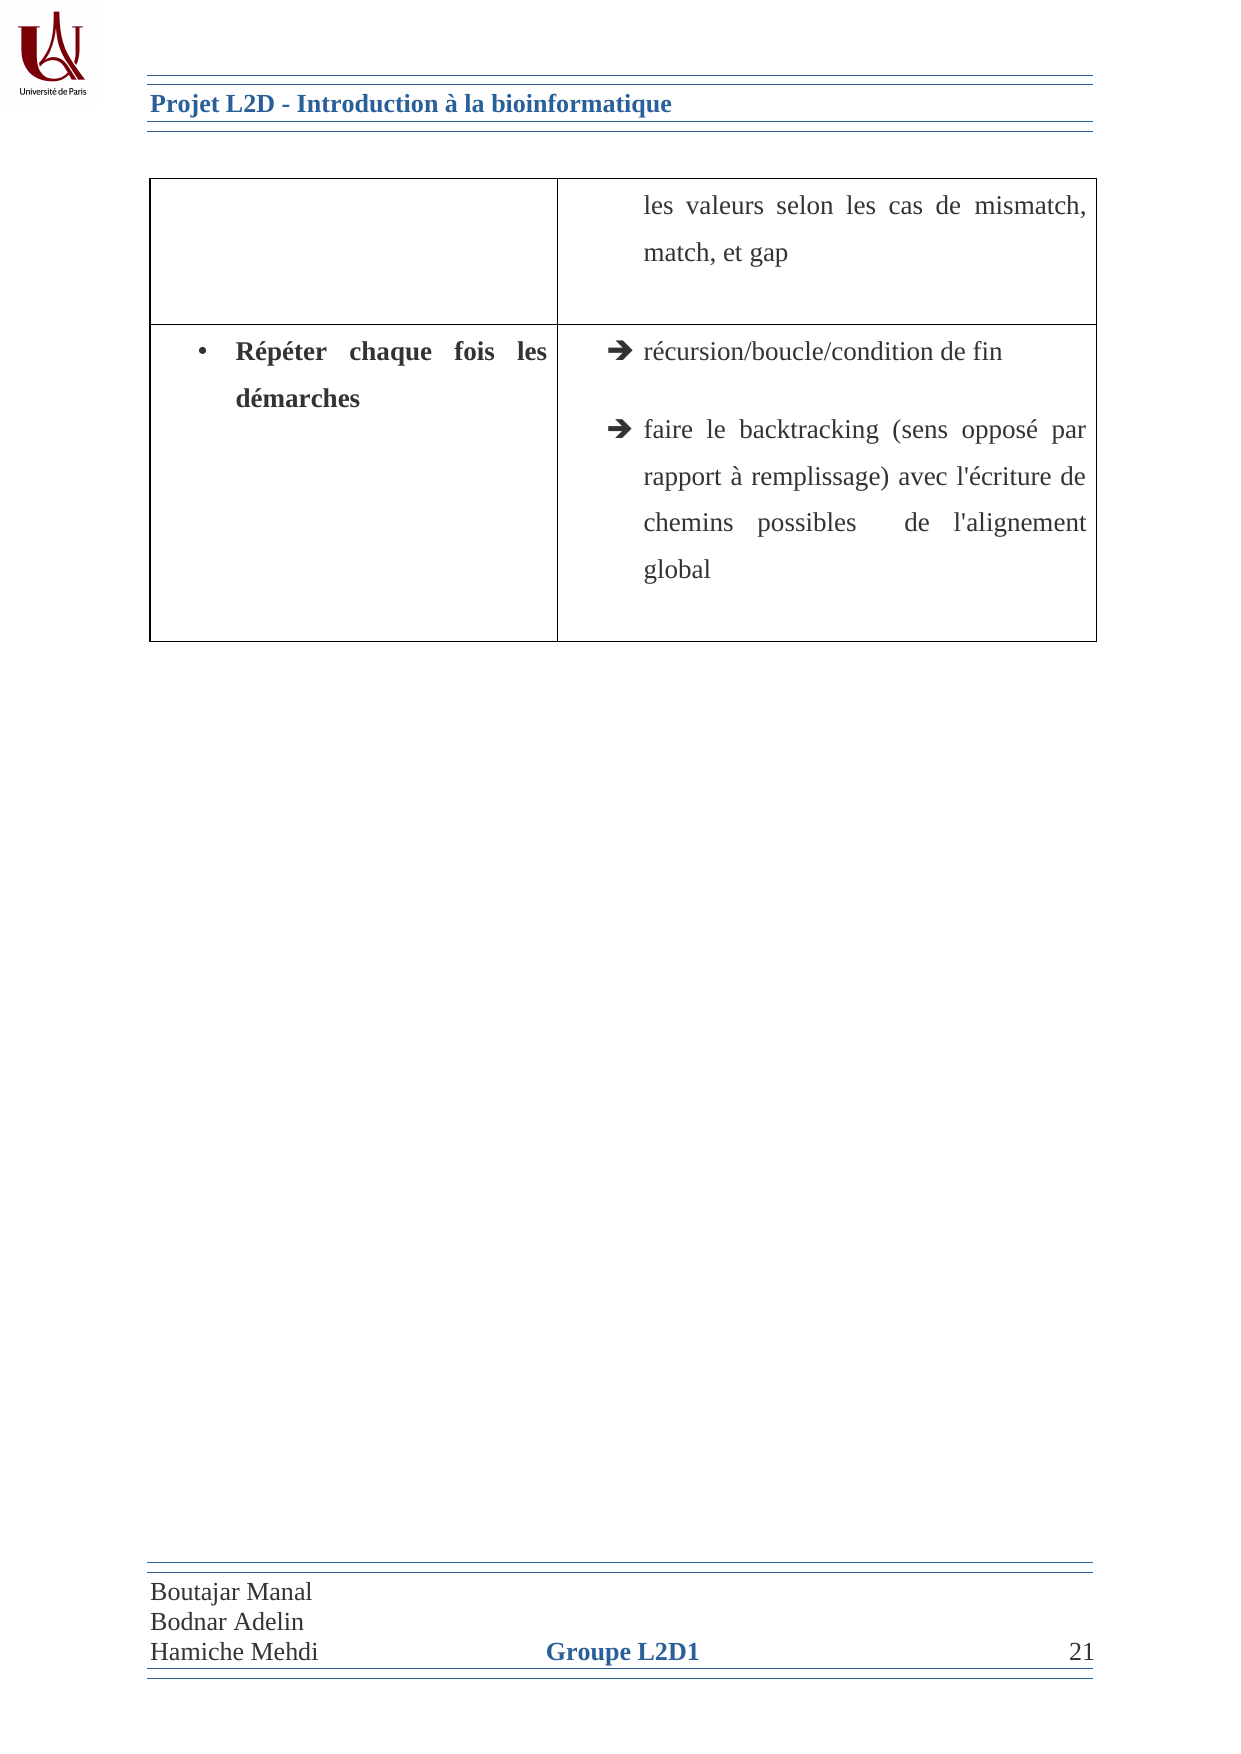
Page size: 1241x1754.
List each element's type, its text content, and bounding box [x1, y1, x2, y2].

table_cell Répéter chaque fois les démarches [151, 325, 557, 641]
table_cell [151, 179, 557, 324]
table_cell récursion/boucle/condition de fin faire le backtracking (sens opposé par rapport à remplissage) avec l'écriture de chemins possibles de l'alignement global [558, 325, 1096, 641]
picture [0, 0, 101, 107]
table_cell les valeurs selon les cas de mismatch, match, et gap [558, 179, 1096, 324]
